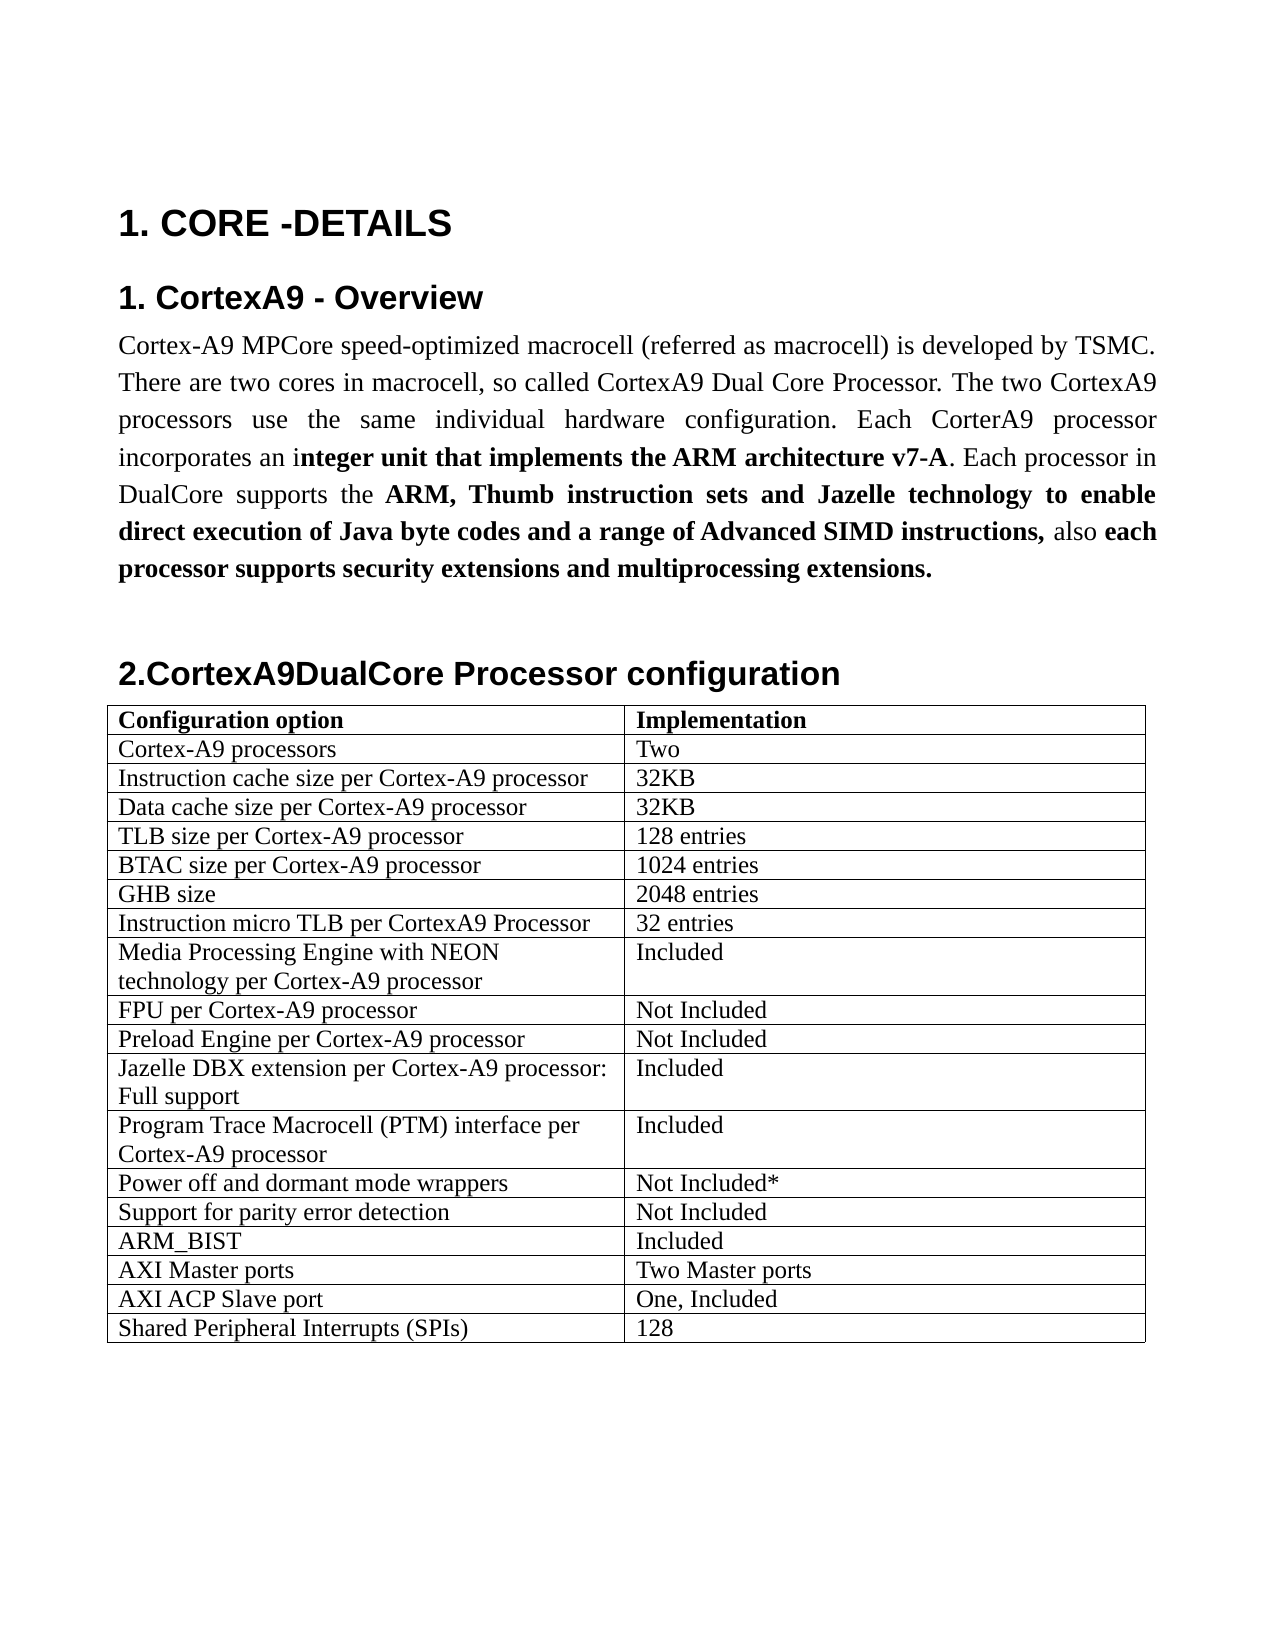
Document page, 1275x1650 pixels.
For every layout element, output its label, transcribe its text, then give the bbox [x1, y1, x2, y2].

table_cell ARM_BIST [108, 1227, 624, 1255]
subtitle 2.CortexA9DualCore Processor configuration [118, 654, 1157, 693]
table_cell AXI Master ports [108, 1256, 624, 1284]
subtitle 1. CortexA9 - Overview [118, 278, 1157, 316]
table_cell Included [625, 938, 1145, 994]
table_cell 1024 entries [625, 851, 1145, 879]
table_cell Not Included* [625, 1169, 1145, 1197]
table_header Implementation [625, 706, 1145, 734]
table_cell Not Included [625, 1025, 1145, 1052]
table_cell Cortex-A9 processors [108, 735, 624, 763]
table_cell Included [625, 1111, 1145, 1168]
table_header Configuration option [108, 706, 624, 734]
table_cell One, Included [625, 1285, 1145, 1313]
table_cell AXI ACP Slave port [108, 1285, 624, 1313]
table_cell Instruction micro TLB per CortexA9 Processor [108, 909, 624, 937]
table_cell Shared Peripheral Interrupts (SPIs) [108, 1314, 624, 1342]
table_cell Included [625, 1054, 1145, 1110]
table_cell Not Included [625, 996, 1145, 1023]
table_cell Data cache size per Cortex-A9 processor [108, 793, 624, 821]
subtitle 1. CORE -DETAILS [118, 201, 1157, 244]
table_cell Support for parity error detection [108, 1198, 624, 1226]
table_cell Two Master ports [625, 1256, 1145, 1284]
table_cell 128 entries [625, 822, 1145, 850]
table_cell Included [625, 1227, 1145, 1255]
table_cell FPU per Cortex-A9 processor [108, 996, 624, 1023]
table_cell Instruction cache size per Cortex-A9 processor [108, 764, 624, 792]
table_cell 32KB [625, 793, 1145, 821]
table_cell Preload Engine per Cortex-A9 processor [108, 1025, 624, 1052]
table_cell Not Included [625, 1198, 1145, 1226]
table_cell 32KB [625, 764, 1145, 792]
table_cell Jazelle DBX extension per Cortex-A9 processor: Full support [108, 1054, 624, 1110]
table_cell GHB size [108, 880, 624, 908]
table_cell 32 entries [625, 909, 1145, 937]
table_cell Two [625, 735, 1145, 763]
table_cell TLB size per Cortex-A9 processor [108, 822, 624, 850]
table_cell Power off and dormant mode wrappers [108, 1169, 624, 1197]
table_cell Program Trace Macrocell (PTM) interface per Cortex-A9 processor [108, 1111, 624, 1168]
table_cell Media Processing Engine with NEON technology per Cortex-A9 processor [108, 938, 624, 994]
table_cell 2048 entries [625, 880, 1145, 908]
text Cortex-A9 MPCore speed-optimized macrocell (referred as macrocell) is developed by TSMC. There are two cores in macrocell, so called CortexA9 Dual Core Processor. The two CortexA9 processors use the same individual hardware configuration. Each CorterA9 processor incorporates an integer unit that implements the ARM architecture v7-A. Each processor in DualCore supports the ARM, Thumb instruction sets and Jazelle technology to enable direct execution of Java byte codes and a range of Advanced SIMD instructions, also each processor supports security extensions and multiprocessing extensions. [118, 329, 1157, 584]
table_cell 128 [625, 1314, 1145, 1342]
table_cell BTAC size per Cortex-A9 processor [108, 851, 624, 879]
